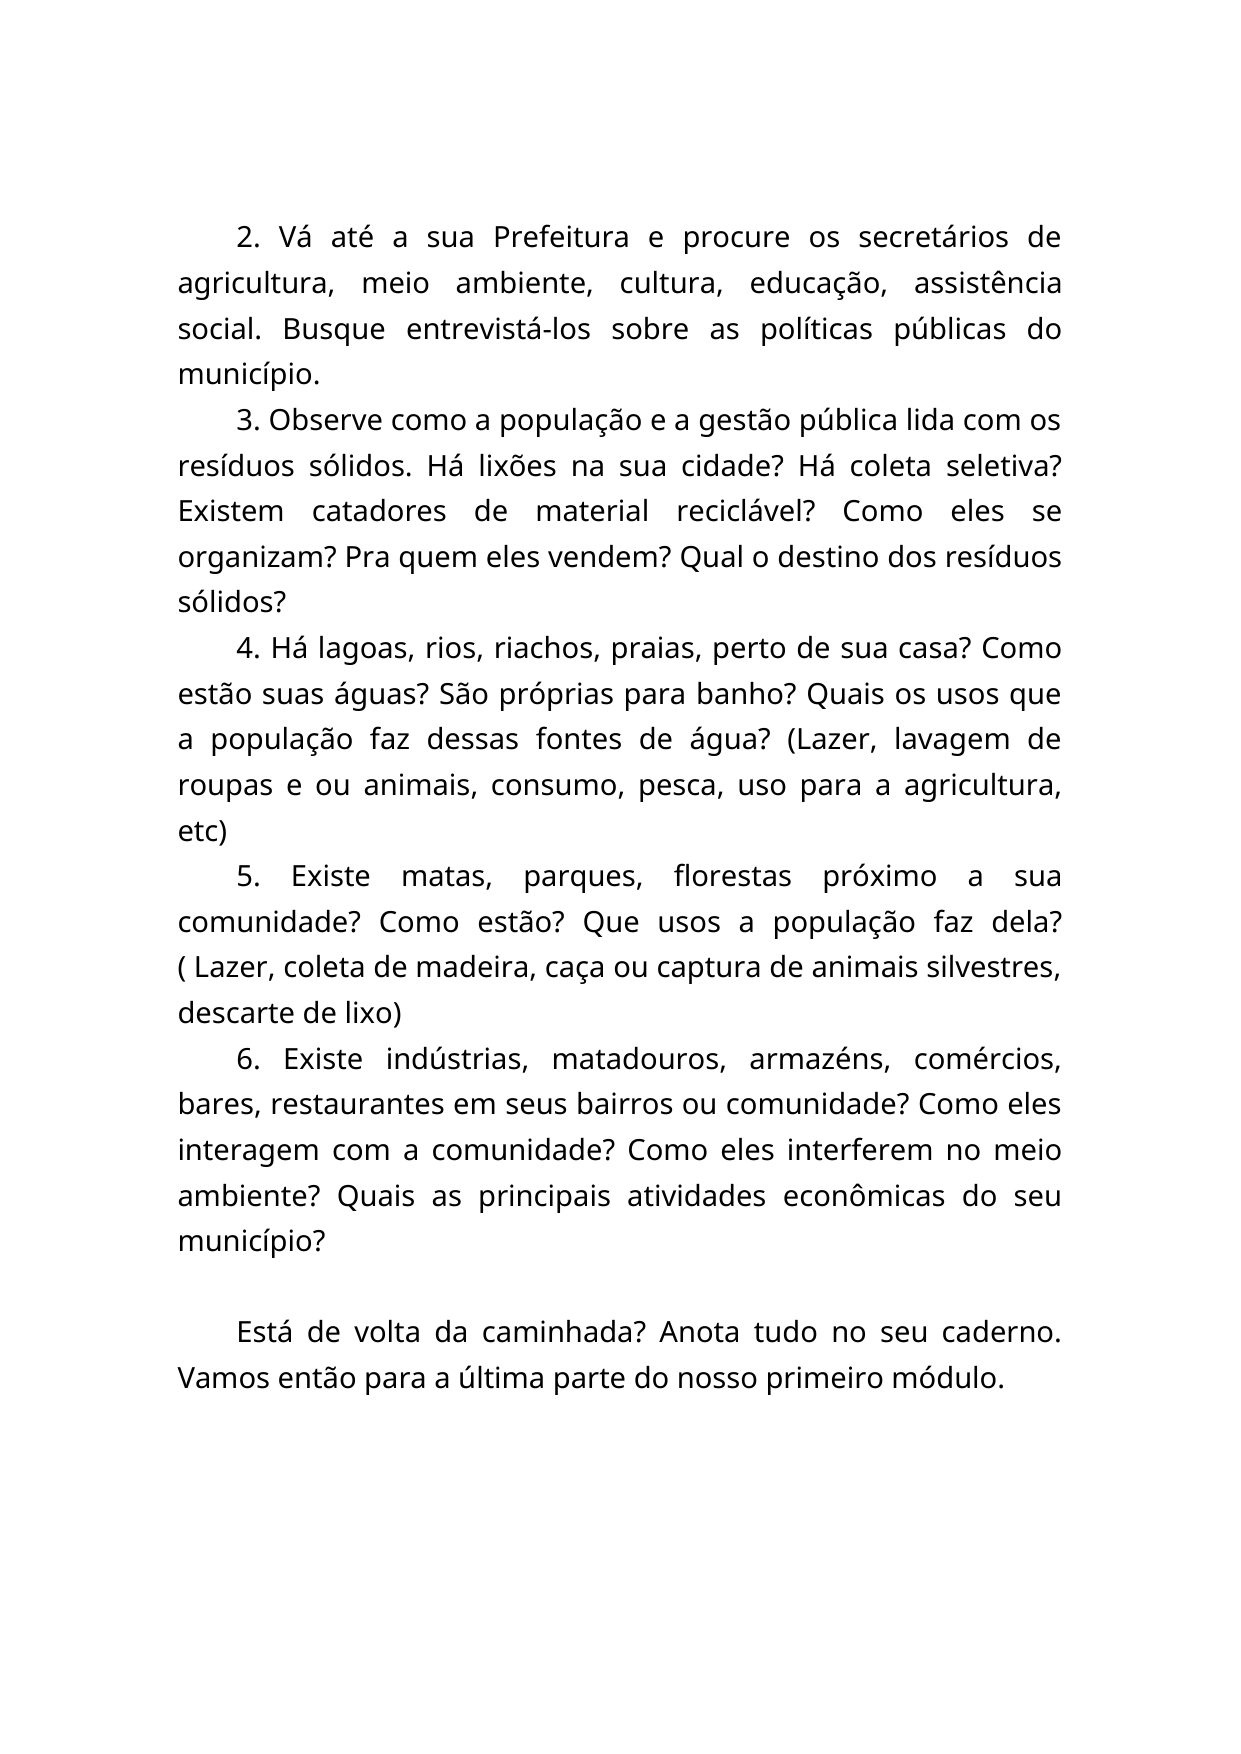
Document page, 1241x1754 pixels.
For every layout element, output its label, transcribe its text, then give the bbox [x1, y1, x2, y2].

text 3. Observe como a população e a gestão pública lida com os resíduos sólidos. Há lixões na sua cidade? Há coleta seletiva? Existem catadores de material reciclável? Como eles se organizam? Pra quem eles vendem? Qual o destino dos resíduos sólidos? [177, 399, 1063, 621]
text 6. Existe indústrias, matadouros, armazéns, comércios, bares, restaurantes em seus bairros ou comunidade? Como eles interagem com a comunidade? Como eles interferem no meio ambiente? Quais as principais atividades econômicas do seu município? [177, 1038, 1063, 1260]
text 2. Vá até a sua Prefeitura e procure os secretários de agricultura, meio ambiente, cultura, educação, assistência social. Busque entrevistá-los sobre as políticas públicas do município. [177, 217, 1063, 393]
text Está de volta da caminhada? Anota tudo no seu caderno. Vamos então para a última parte do nosso primeiro módulo. [177, 1312, 1063, 1397]
text 5. Existe matas, parques, florestas próximo a sua comunidade? Como estão? Que usos a população faz dela? ( Lazer, coleta de madeira, caça ou captura de animais silvestres, descarte de lixo) [177, 856, 1063, 1032]
text 4. Há lagoas, rios, riachos, praias, perto de sua casa? Como estão suas águas? São próprias para banho? Quais os usos que a população faz dessas fontes de água? (Lazer, lavagem de roupas e ou animais, consumo, pesca, uso para a agricultura, etc) [177, 627, 1063, 849]
